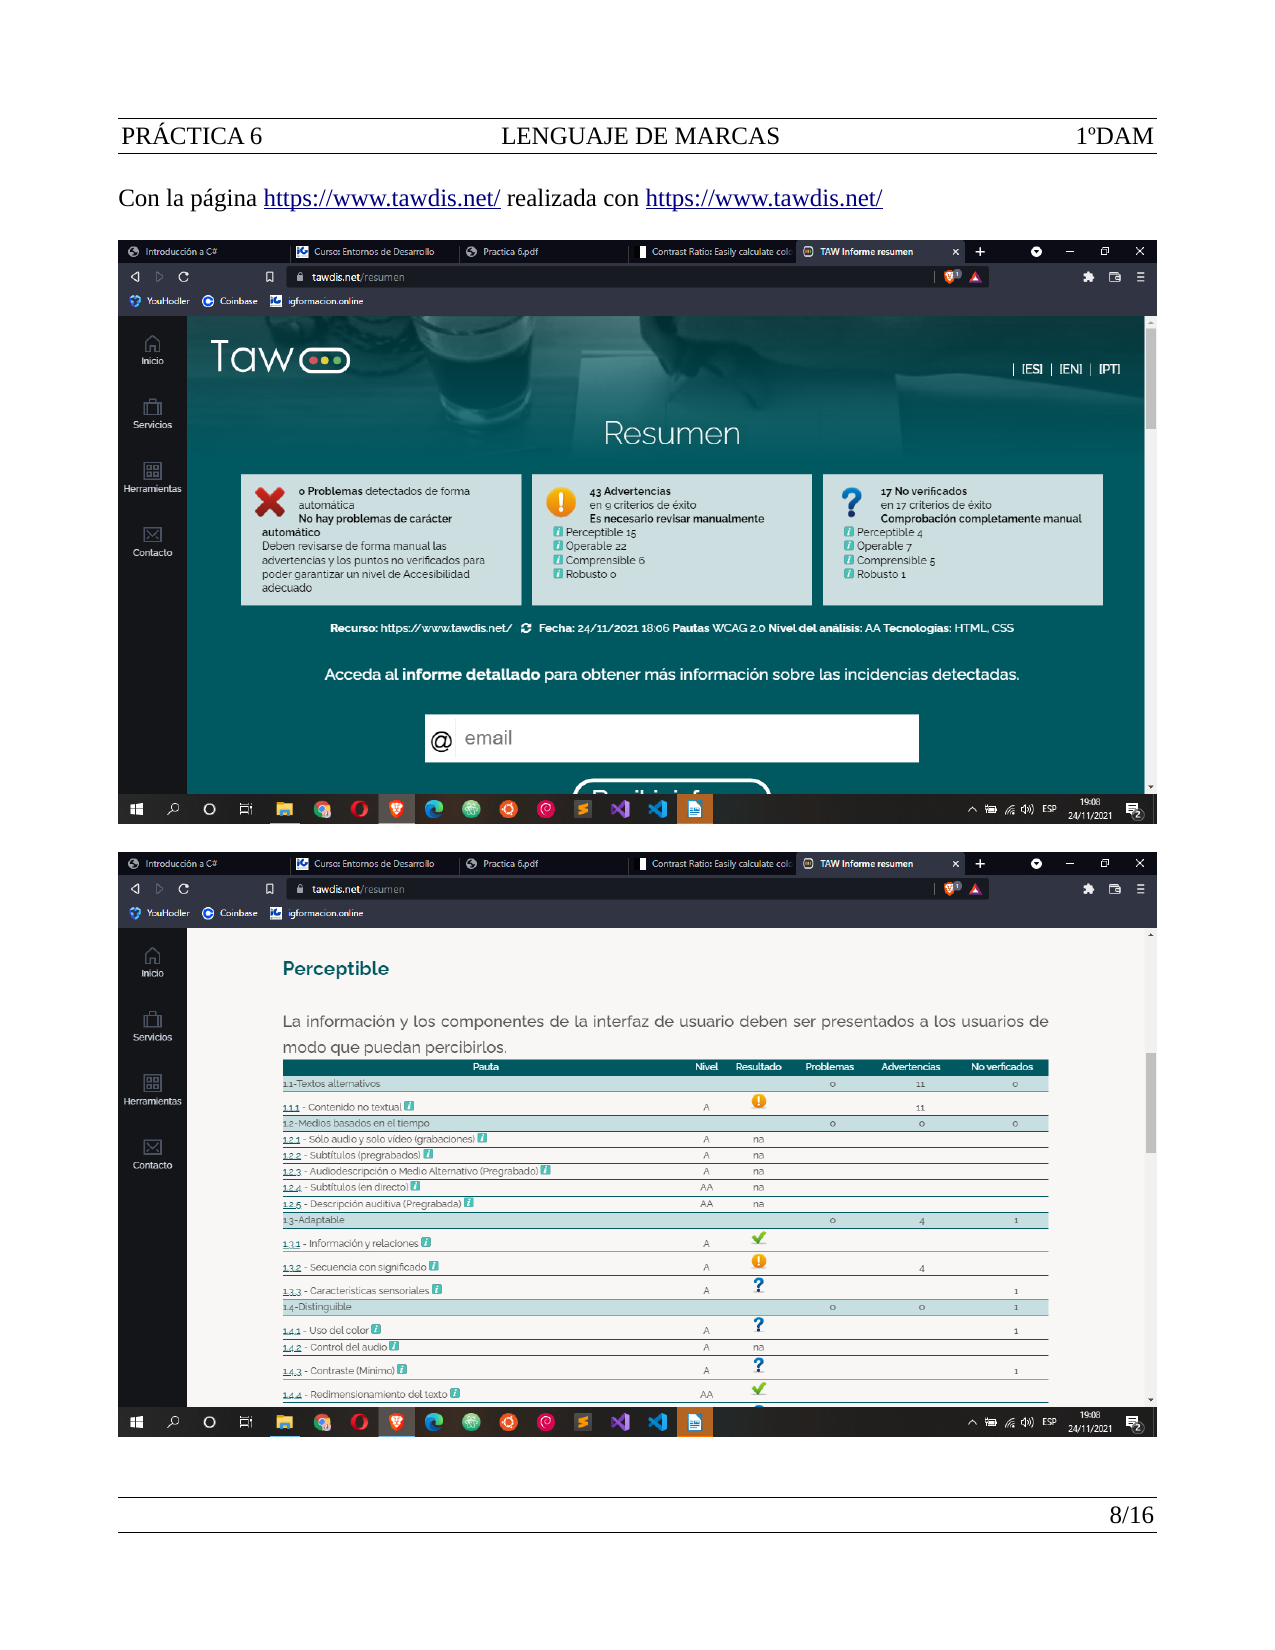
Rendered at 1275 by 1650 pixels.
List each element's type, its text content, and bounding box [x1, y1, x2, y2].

picture [118, 852, 1157, 1437]
picture [118, 240, 1157, 824]
text Con la página https://www.tawdis.net/ realizada con https://www.tawdis.net/ [118, 183, 1157, 211]
